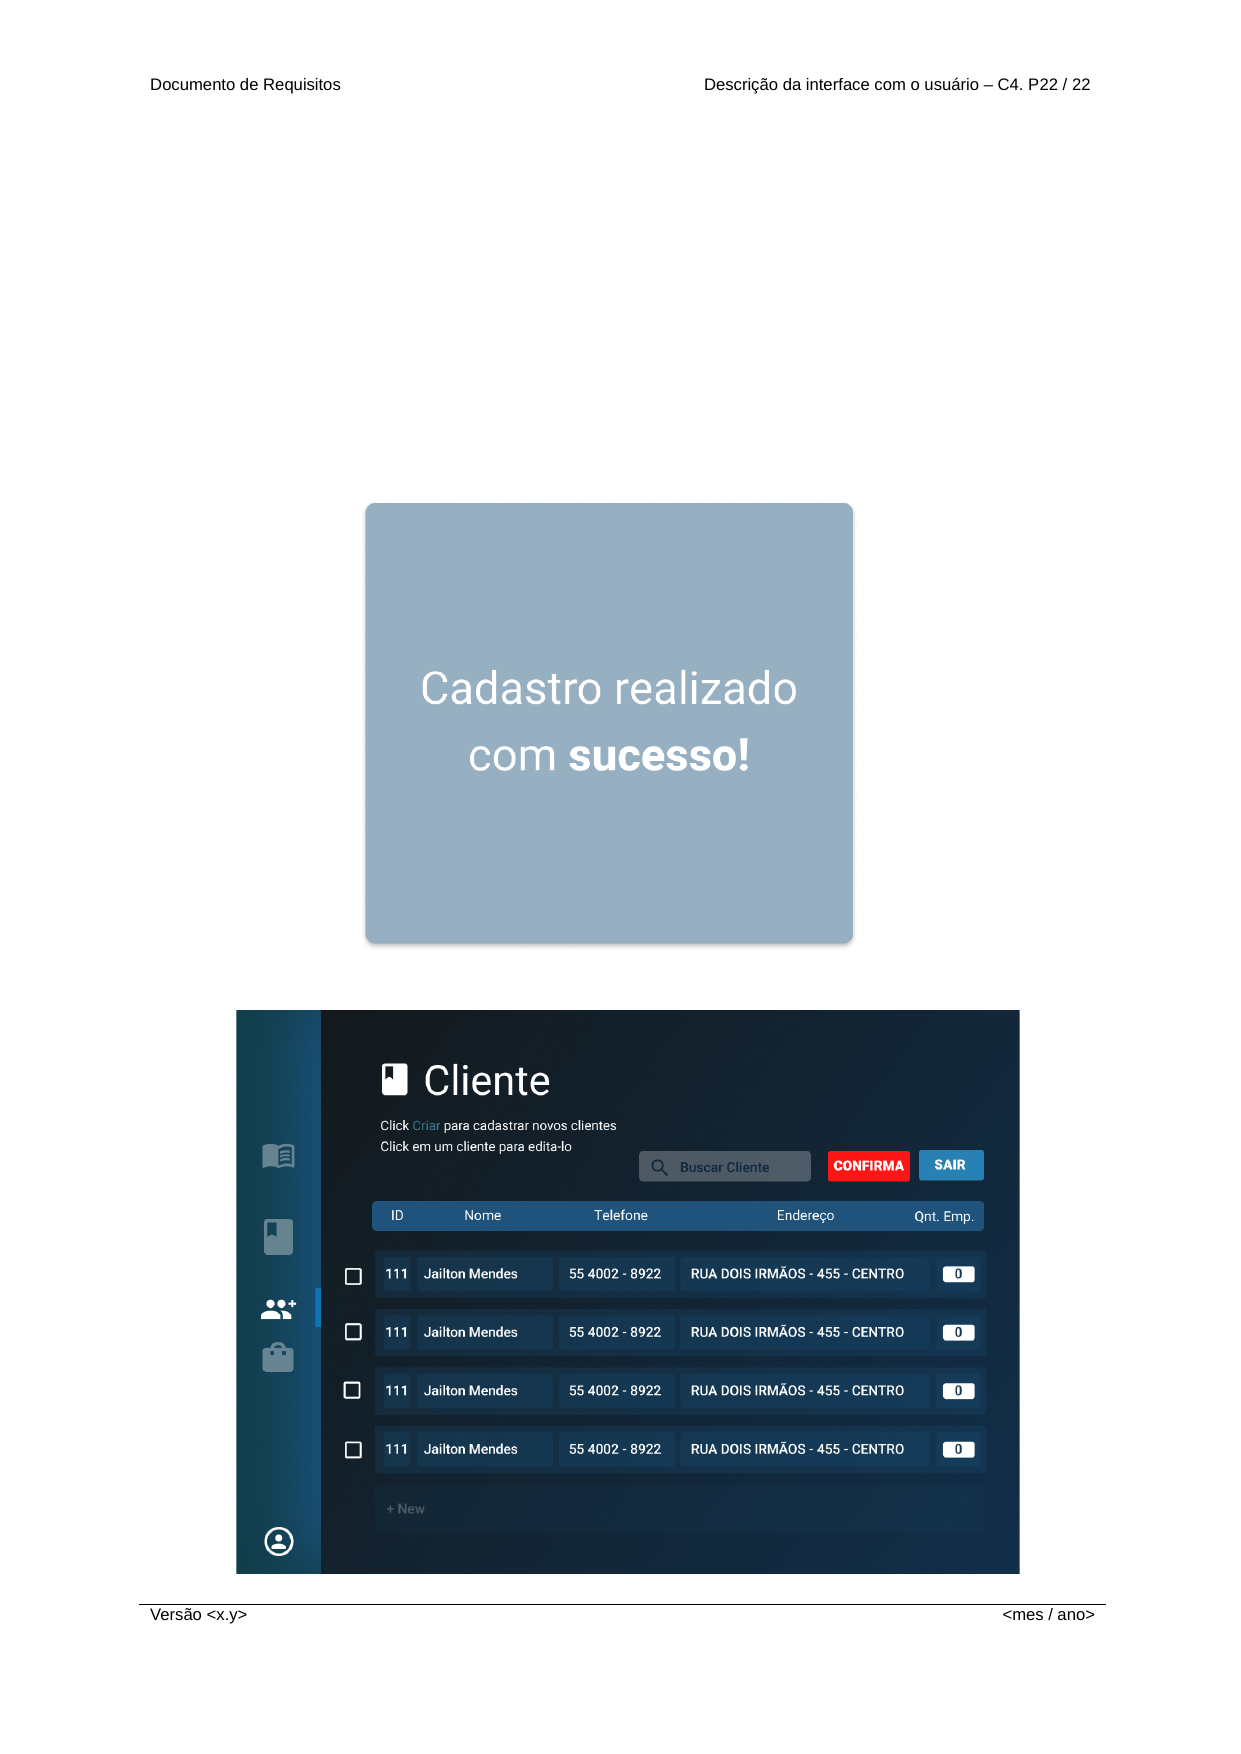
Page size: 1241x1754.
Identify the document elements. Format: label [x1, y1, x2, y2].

picture [236, 1010, 1020, 1574]
picture [360, 501, 858, 951]
